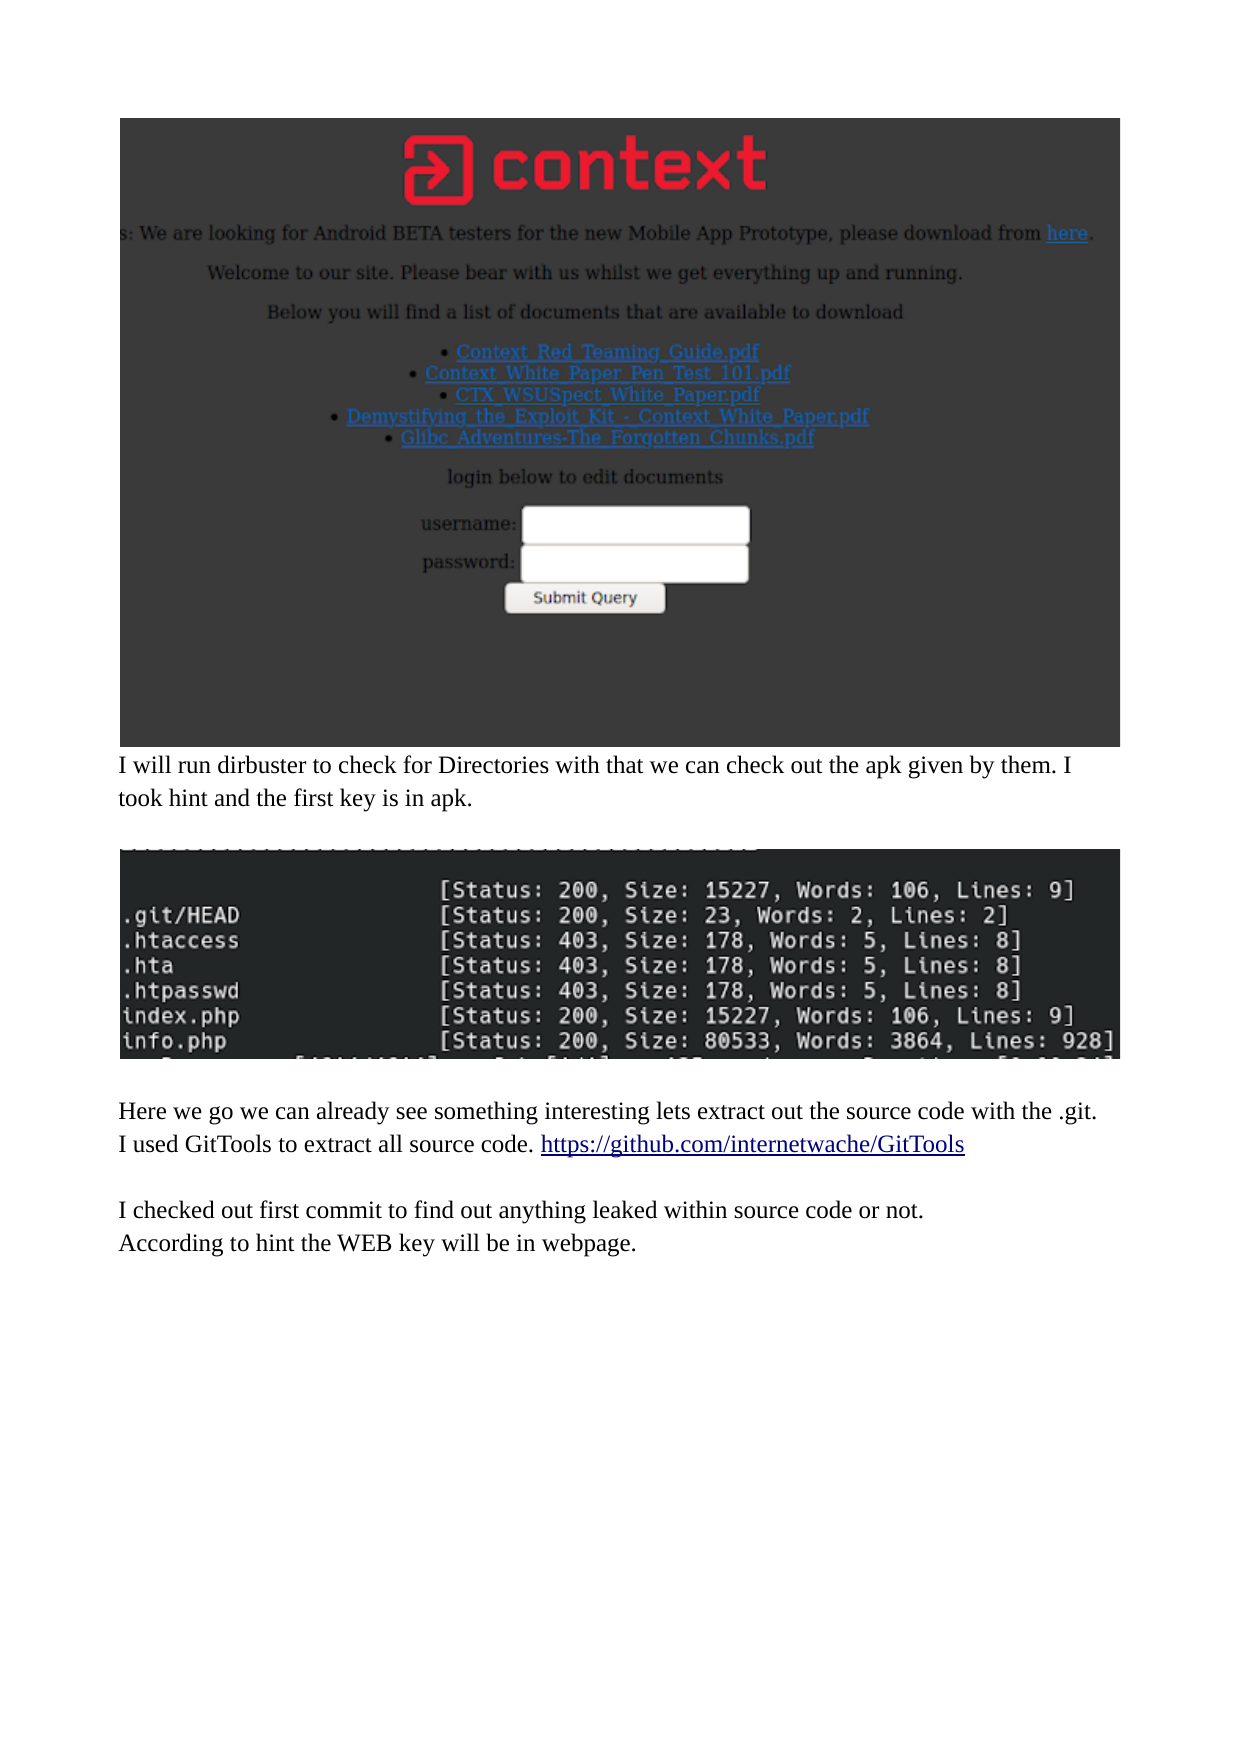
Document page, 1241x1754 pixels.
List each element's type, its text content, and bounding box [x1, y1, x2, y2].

text I will run dirbuster to check for Directories with that we can check out the apk given by them. I took hint and the first key is in apk. [118, 751, 1122, 812]
text I used GitTools to extract all source code. https://github.com/internetwache/GitTools [118, 1129, 1122, 1158]
text I checked out first commit to find out anything leaked within source code or not. [118, 1195, 1122, 1224]
text According to hint the WEB key will be in webpage. [118, 1228, 1122, 1257]
text Here we go we can already see something interesting lets extract out the source code with the .git. [118, 1096, 1122, 1125]
picture [120, 118, 1121, 747]
picture [120, 849, 1121, 1059]
